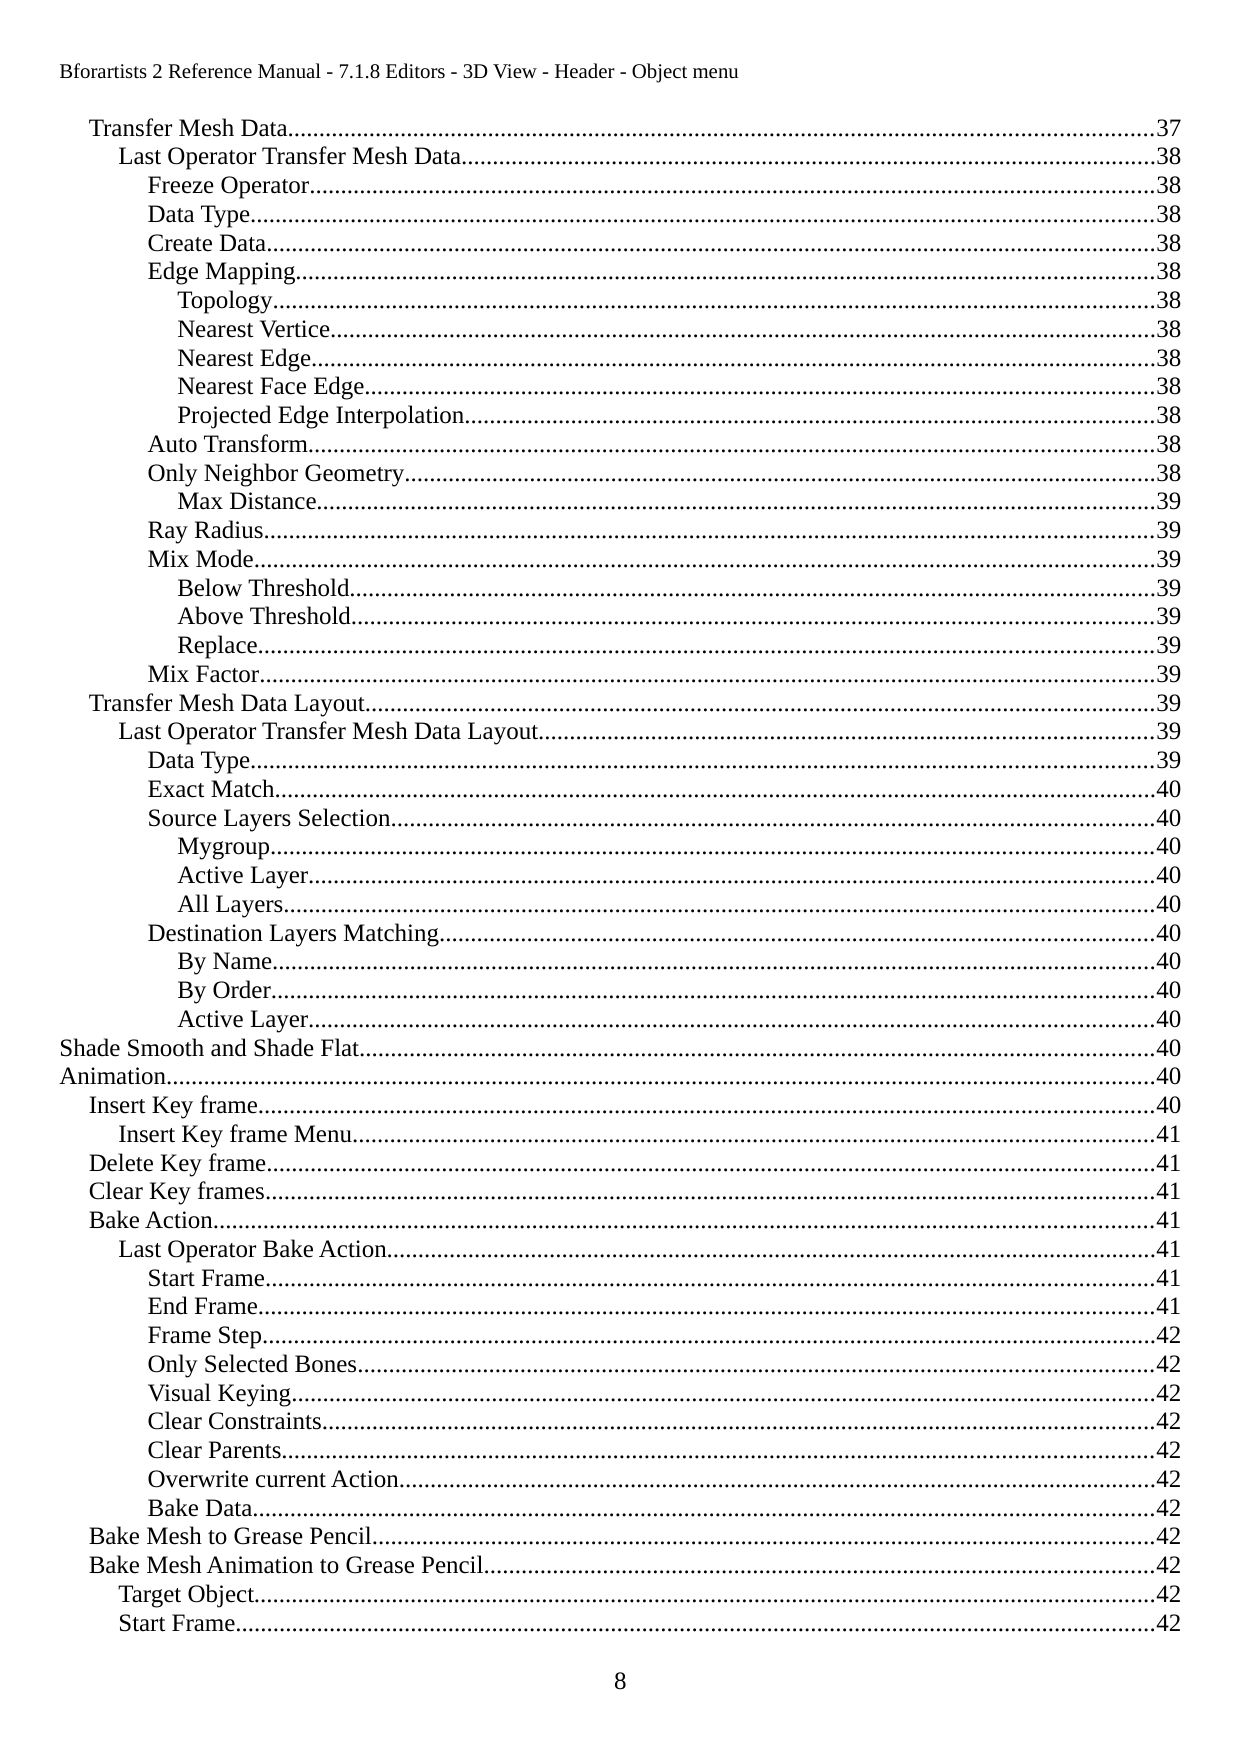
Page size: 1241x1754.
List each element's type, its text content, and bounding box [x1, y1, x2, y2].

text Bake Action 41 [88, 1205, 1181, 1234]
text Mygroup 40 [177, 831, 1181, 860]
text Data Type 39 [147, 745, 1181, 774]
text Bake Mesh to Grease Pencil 42 [88, 1521, 1181, 1550]
text All Layers 40 [177, 889, 1181, 918]
text Target Object 42 [118, 1579, 1181, 1608]
text Below Threshold 39 [177, 573, 1181, 601]
text Clear Parents 42 [147, 1435, 1181, 1464]
text Start Frame 42 [118, 1608, 1181, 1636]
text Nearest Edge 38 [177, 343, 1181, 371]
text Only Neighbor Geometry 38 [147, 458, 1181, 486]
text Animation 40 [59, 1061, 1181, 1090]
text Ray Radius 39 [147, 515, 1181, 544]
text Active Layer 40 [177, 860, 1181, 889]
text Nearest Face Edge 38 [177, 371, 1181, 400]
text Clear Key frames 41 [88, 1176, 1181, 1205]
text Last Operator Bake Action 41 [118, 1234, 1181, 1263]
text Mix Mode 39 [147, 544, 1181, 573]
text Bake Data 42 [147, 1493, 1181, 1521]
text Frame Step 42 [147, 1320, 1181, 1349]
text Transfer Mesh Data 37 [88, 113, 1181, 141]
text Bake Mesh Animation to Grease Pencil 42 [88, 1550, 1181, 1579]
text Source Layers Selection 40 [147, 803, 1181, 831]
text By Order 40 [177, 975, 1181, 1004]
text Shade Smooth and Shade Flat 40 [59, 1033, 1181, 1061]
text Transfer Mesh Data Layout 39 [88, 688, 1181, 716]
text Start Frame 41 [147, 1263, 1181, 1291]
text Above Threshold 39 [177, 601, 1181, 630]
text End Frame 41 [147, 1291, 1181, 1320]
text Topology 38 [177, 285, 1181, 314]
text Visual Keying 42 [147, 1378, 1181, 1406]
text Auto Transform 38 [147, 429, 1181, 458]
text Clear Constraints 42 [147, 1406, 1181, 1435]
text Overwrite current Action 42 [147, 1464, 1181, 1493]
text Nearest Vertice 38 [177, 314, 1181, 343]
text Mix Factor 39 [147, 659, 1181, 688]
text Destination Layers Matching 40 [147, 918, 1181, 946]
text Insert Key frame Menu 41 [118, 1119, 1181, 1148]
text By Name 40 [177, 946, 1181, 975]
text Only Selected Bones 42 [147, 1349, 1181, 1378]
text Freeze Operator 38 [147, 170, 1181, 199]
text Projected Edge Interpolation 38 [177, 400, 1181, 429]
text Data Type 38 [147, 199, 1181, 228]
text Exact Match 40 [147, 774, 1181, 803]
text Last Operator Transfer Mesh Data 38 [118, 141, 1181, 170]
text Active Layer 40 [177, 1004, 1181, 1033]
text Max Distance 39 [177, 486, 1181, 515]
text Delete Key frame 41 [88, 1148, 1181, 1176]
text Last Operator Transfer Mesh Data Layout 39 [118, 716, 1181, 745]
text Edge Mapping 38 [147, 256, 1181, 285]
text Insert Key frame 40 [88, 1090, 1181, 1119]
text Replace 39 [177, 630, 1181, 659]
text Create Data 38 [147, 228, 1181, 256]
